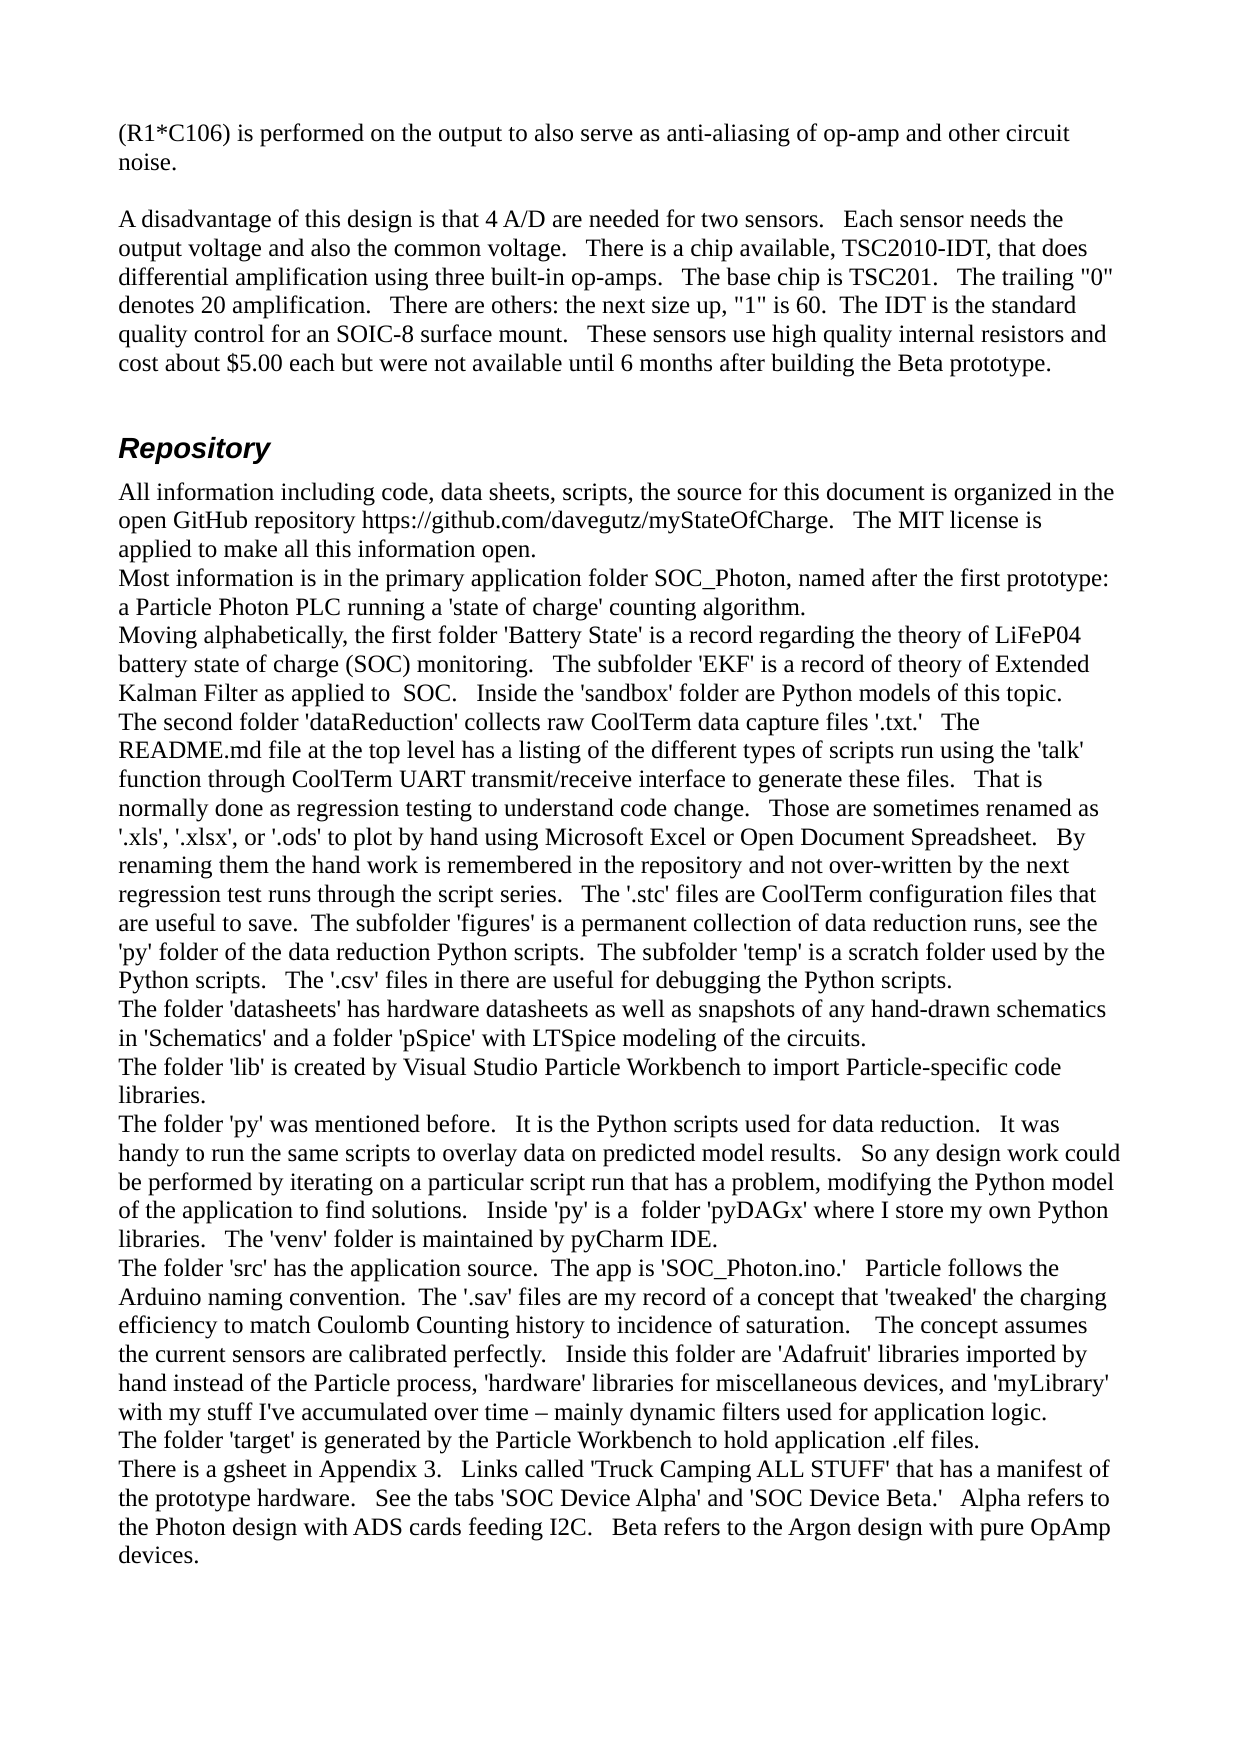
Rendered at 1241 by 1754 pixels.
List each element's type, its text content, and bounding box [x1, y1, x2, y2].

text A disadvantage of this design is that 4 A/D are needed for two sensors. Each sensor needs the output voltage and also the common voltage. There is a chip available, TSC2010-IDT, that does differential amplification using three built-in op-amps. The base chip is TSC201. The trailing "0" denotes 20 amplification. There are others: the next size up, "1" is 60. The IDT is the standard quality control for an SOIC-8 surface mount. These sensors use high quality internal resistors and cost about $5.00 each but were not available until 6 months after building the Beta prototype. [118, 204, 1122, 377]
text The folder 'py' was mentioned before. It is the Python scripts used for data reduction. It was handy to run the same scripts to overlay data on predicted model results. So any design work could be performed by iterating on a particular script run that has a problem, modifying the Python model of the application to find solutions. Inside 'py' is a folder 'pyDAGx' where I store my own Python libraries. The 'venv' folder is maintained by pyCharm IDE. [118, 1109, 1122, 1253]
text The folder 'target' is generated by the Particle Workbench to hold application .elf files. [118, 1425, 1122, 1454]
text The folder 'src' has the application source. The app is 'SOC_Photon.ino.' Particle follows the Arduino naming convention. The '.sav' files are my record of a concept that 'tweaked' the charging efficiency to match Coulomb Counting history to incidence of saturation. The concept assumes the current sensors are calibrated perfectly. Inside this folder are 'Adafruit' libraries imported by hand instead of the Particle process, 'hardware' libraries for miscellaneous devices, and 'myLibrary' with my stuff I've accumulated over time – mainly dynamic filters used for application logic. [118, 1253, 1122, 1425]
subtitle Repository [118, 431, 1122, 464]
text The folder 'datasheets' has hardware datasheets as well as snapshots of any hand-drawn schematics in 'Schematics' and a folder 'pSpice' with LTSpice modeling of the circuits. [118, 994, 1122, 1052]
text (R1*C106) is performed on the output to also serve as anti-aliasing of op-amp and other circuit noise. [118, 118, 1122, 176]
text Most information is in the primary application folder SOC_Photon, named after the first prototype: a Particle Photon PLC running a 'state of charge' counting algorithm. [118, 563, 1122, 620]
text All information including code, data sheets, scripts, the source for this document is organized in the open GitHub repository https://github.com/davegutz/myStateOfCharge. The MIT license is applied to make all this information open. [118, 477, 1122, 563]
text Moving alphabetically, the first folder 'Battery State' is a record regarding the theory of LiFeP04 battery state of charge (SOC) monitoring. The subfolder 'EKF' is a record of theory of Extended Kalman Filter as applied to SOC. Inside the 'sandbox' folder are Python models of this topic. [118, 620, 1122, 707]
text The folder 'lib' is created by Visual Studio Particle Workbench to import Particle-specific code libraries. [118, 1052, 1122, 1109]
text The second folder 'dataReduction' collects raw CoolTerm data capture files '.txt.' The README.md file at the top level has a listing of the different types of scripts run using the 'talk' function through CoolTerm UART transmit/receive interface to generate these files. That is normally done as regression testing to understand code change. Those are sometimes renamed as '.xls', '.xlsx', or '.ods' to plot by hand using Microsoft Excel or Open Document Spreadsheet. By renaming them the hand work is remembered in the repository and not over-written by the next regression test runs through the script series. The '.stc' files are CoolTerm configuration files that are useful to save. The subfolder 'figures' is a permanent collection of data reduction runs, see the 'py' folder of the data reduction Python scripts. The subfolder 'temp' is a scratch folder used by the Python scripts. The '.csv' files in there are useful for debugging the Python scripts. [118, 707, 1122, 994]
text There is a gsheet in Appendix 3. Links called 'Truck Camping ALL STUFF' that has a manifest of the prototype hardware. See the tabs 'SOC Device Alpha' and 'SOC Device Beta.' Alpha refers to the Photon design with ADS cards feeding I2C. Beta refers to the Argon design with pure OpAmp devices. [118, 1454, 1122, 1569]
